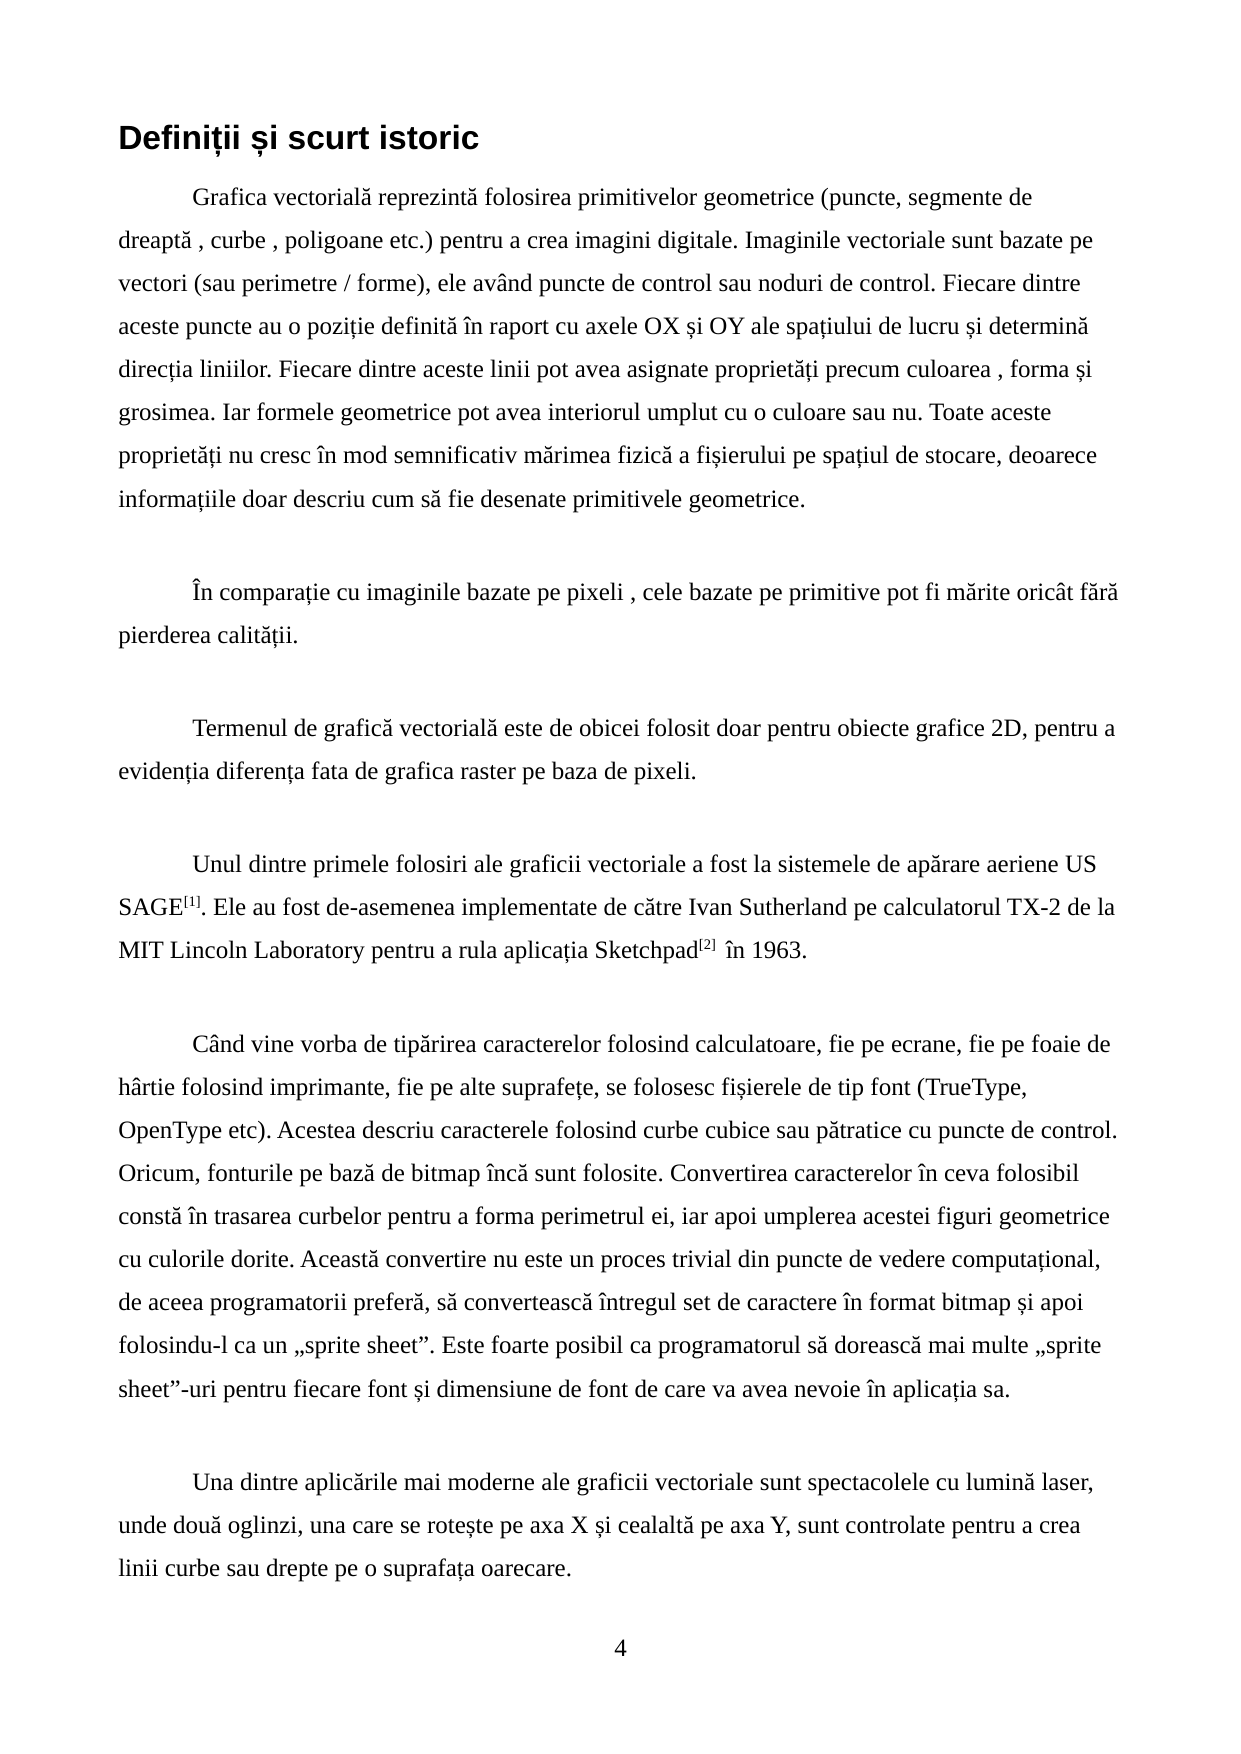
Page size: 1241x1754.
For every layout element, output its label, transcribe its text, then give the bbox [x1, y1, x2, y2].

list Grafica vectorială reprezintă folosirea primitivelor geometrice (puncte, segmente de dreaptă , curbe , poligoane etc.) pentru a crea imagini digitale. Imaginile vectoriale sunt bazate pe vectori (sau perimetre / forme), ele având puncte de control sau noduri de control. Fiecare dintre aceste puncte au o poziție definită în raport cu axele OX și OY ale spațiului de lucru și determină direcția liniilor. Fiecare dintre aceste linii pot avea asignate proprietăți precum culoarea , forma și grosimea. Iar formele geometrice pot avea interiorul umplut cu o culoare sau nu. Toate aceste proprietăți nu cresc în mod semnificativ mărimea fizică a fișierului pe spațiul de stocare, deoarece informațiile doar descriu cum să fie desenate primitivele geometrice. [118, 182, 1122, 512]
list Unul dintre primele folosiri ale graficii vectoriale a fost la sistemele de apărare aeriene US SAGE[1]. Ele au fost de-asemenea implementate de către Ivan Sutherland pe calculatorul TX-2 de la MIT Lincoln Laboratory pentru a rula aplicația Sketchpad[2] în 1963. [118, 849, 1122, 964]
list În comparație cu imaginile bazate pe pixeli , cele bazate pe primitive pot fi mărite oricât fără pierderea calității. [118, 577, 1122, 649]
list Când vine vorba de tipărirea caracterelor folosind calculatoare, fie pe ecrane, fie pe foaie de hârtie folosind imprimante, fie pe alte suprafețe, se folosesc fișierele de tip font (TrueType, OpenType etc). Acestea descriu caracterele folosind curbe cubice sau pătratice cu puncte de control. Oricum, fonturile pe bază de bitmap încă sunt folosite. Convertirea caracterelor în ceva folosibil constă în trasarea curbelor pentru a forma perimetrul ei, iar apoi umplerea acestei figuri geometrice cu culorile dorite. Această convertire nu este un proces trivial din puncte de vedere computațional, de aceea programatorii preferă, să convertească întregul set de caractere în format bitmap și apoi folosindu-l ca un „sprite sheet”. Este foarte posibil ca programatorul să dorească mai multe „sprite sheet”-uri pentru fiecare font și dimensiune de font de care va avea nevoie în aplicația sa. [118, 1029, 1122, 1402]
list Una dintre aplicările mai moderne ale graficii vectoriale sunt spectacolele cu lumină laser, unde două oglinzi, una care se rotește pe axa X și cealaltă pe axa Y, sunt controlate pentru a crea linii curbe sau drepte pe o suprafața oarecare. [118, 1467, 1122, 1582]
subtitle Definiții și scurt istoric [118, 118, 1122, 157]
list Termenul de grafică vectorială este de obicei folosit doar pentru obiecte grafice 2D, pentru a evidenția diferența fata de grafica raster pe baza de pixeli. [118, 713, 1122, 785]
